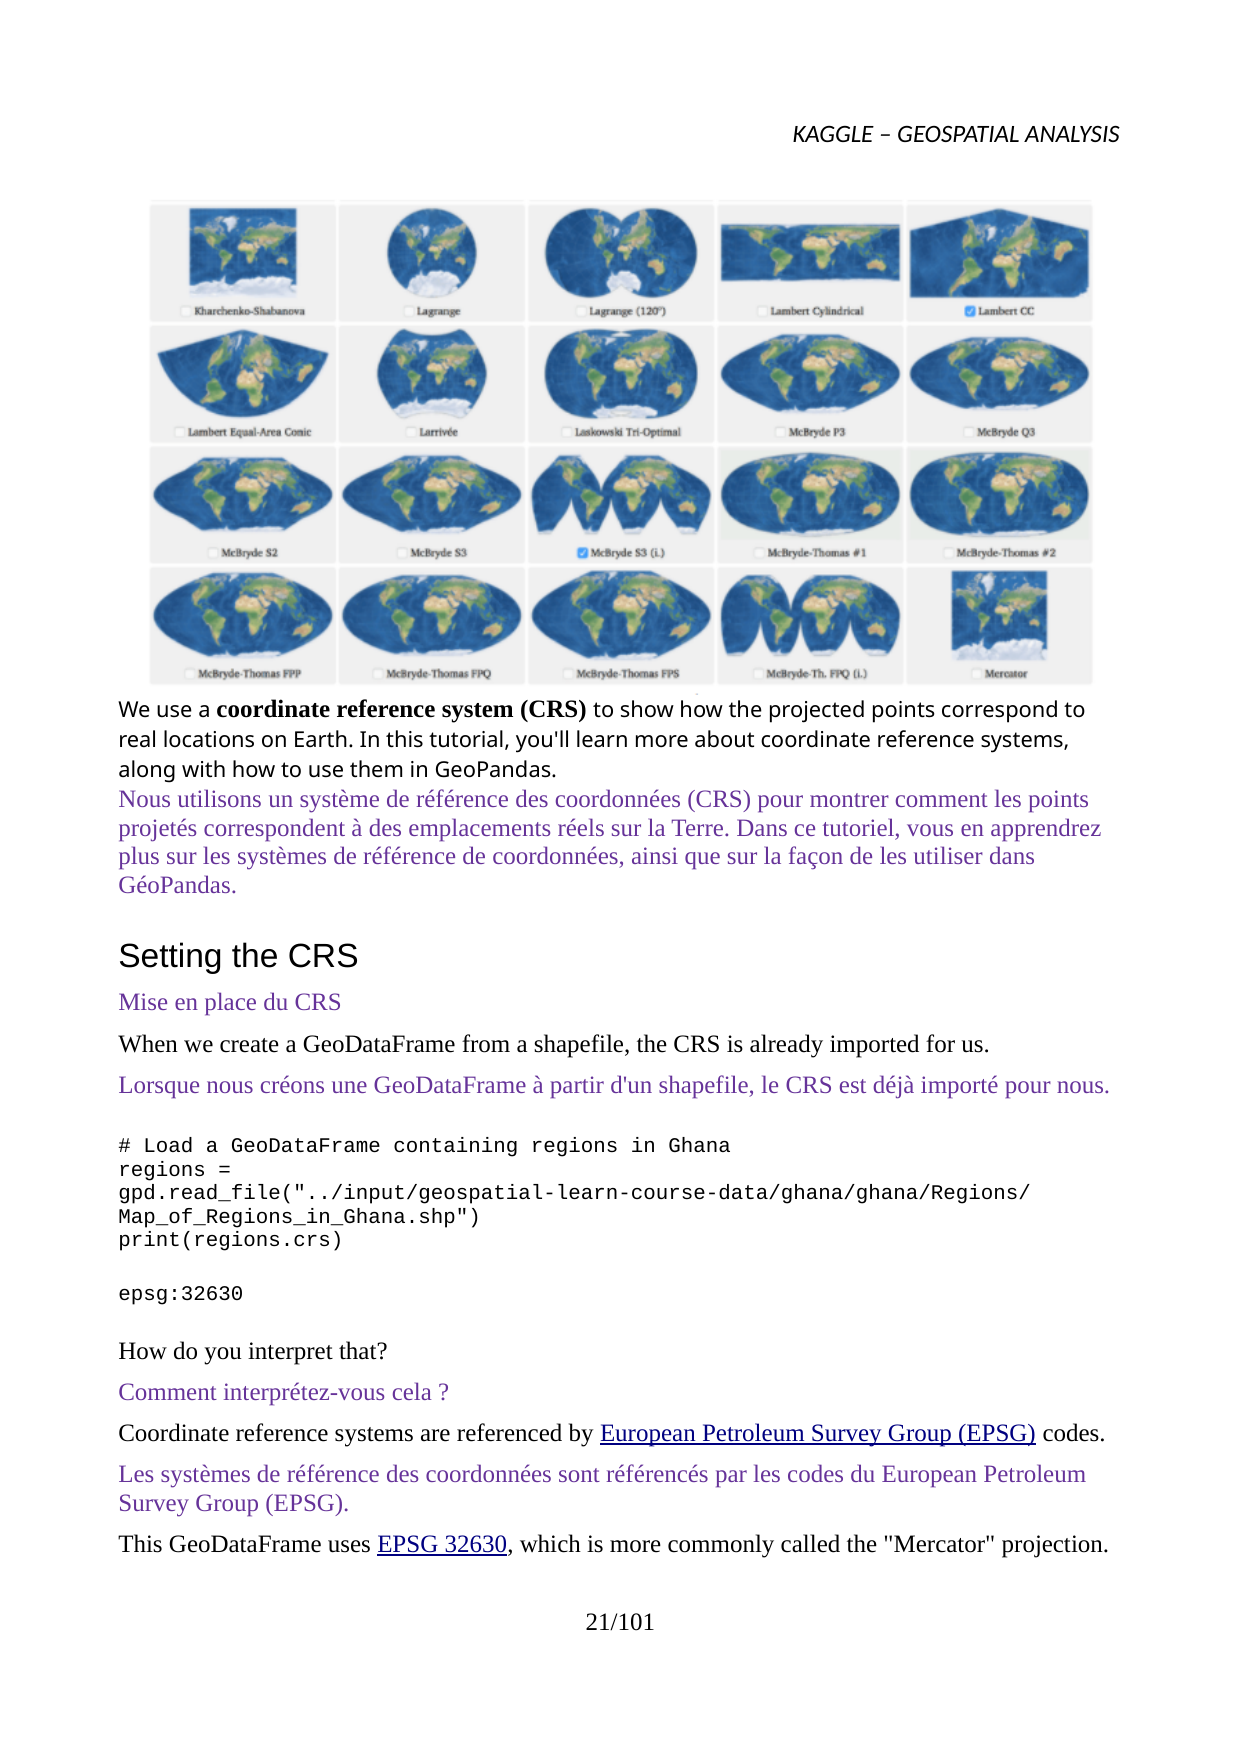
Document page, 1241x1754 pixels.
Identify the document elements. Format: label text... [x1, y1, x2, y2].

text print(regions.crs) [118, 1229, 1122, 1253]
text regions = gpd.read_file("../input/geospatial-learn-course-data/ghana/ghana/Regions/Map_of_Regions_in_Ghana.shp") [118, 1158, 1122, 1229]
text This GeoDataFrame uses EPSG 32630, which is more commonly called the "Mercator" projection. [118, 1529, 1122, 1558]
picture [118, 178, 1122, 695]
text Les systèmes de référence des coordonnées sont référencés par les codes du European Petroleum Survey Group (EPSG). [118, 1459, 1122, 1517]
text We use a coordinate reference system (CRS) to show how the projected points correspond to real locations on Earth. In this tutorial, you'll learn more about coordinate reference systems, along with how to use them in GeoPandas. [118, 695, 1122, 784]
subtitle Setting the CRS [118, 936, 1122, 975]
text Comment interprétez-vous cela ? [118, 1377, 1122, 1406]
text Nous utilisons un système de référence des coordonnées (CRS) pour montrer comment les points projetés correspondent à des emplacements réels sur la Terre. Dans ce tutoriel, vous en apprendrez plus sur les systèmes de référence de coordonnées, ainsi que sur la façon de les utiliser dans GéoPandas. [118, 784, 1122, 899]
text Lorsque nous créons une GeoDataFrame à partir d'un shapefile, le CRS est déjà importé pour nous. [118, 1070, 1122, 1099]
text How do you interpret that? [118, 1336, 1122, 1364]
text # Load a GeoDataFrame containing regions in Ghana [118, 1135, 1122, 1158]
text epsg:32630 [118, 1283, 1122, 1306]
text Mise en place du CRS [118, 987, 1122, 1016]
text When we create a GeoDataFrame from a shapefile, the CRS is already imported for us. [118, 1029, 1122, 1057]
text Coordinate reference systems are referenced by European Petroleum Survey Group (EPSG) codes. [118, 1418, 1122, 1447]
